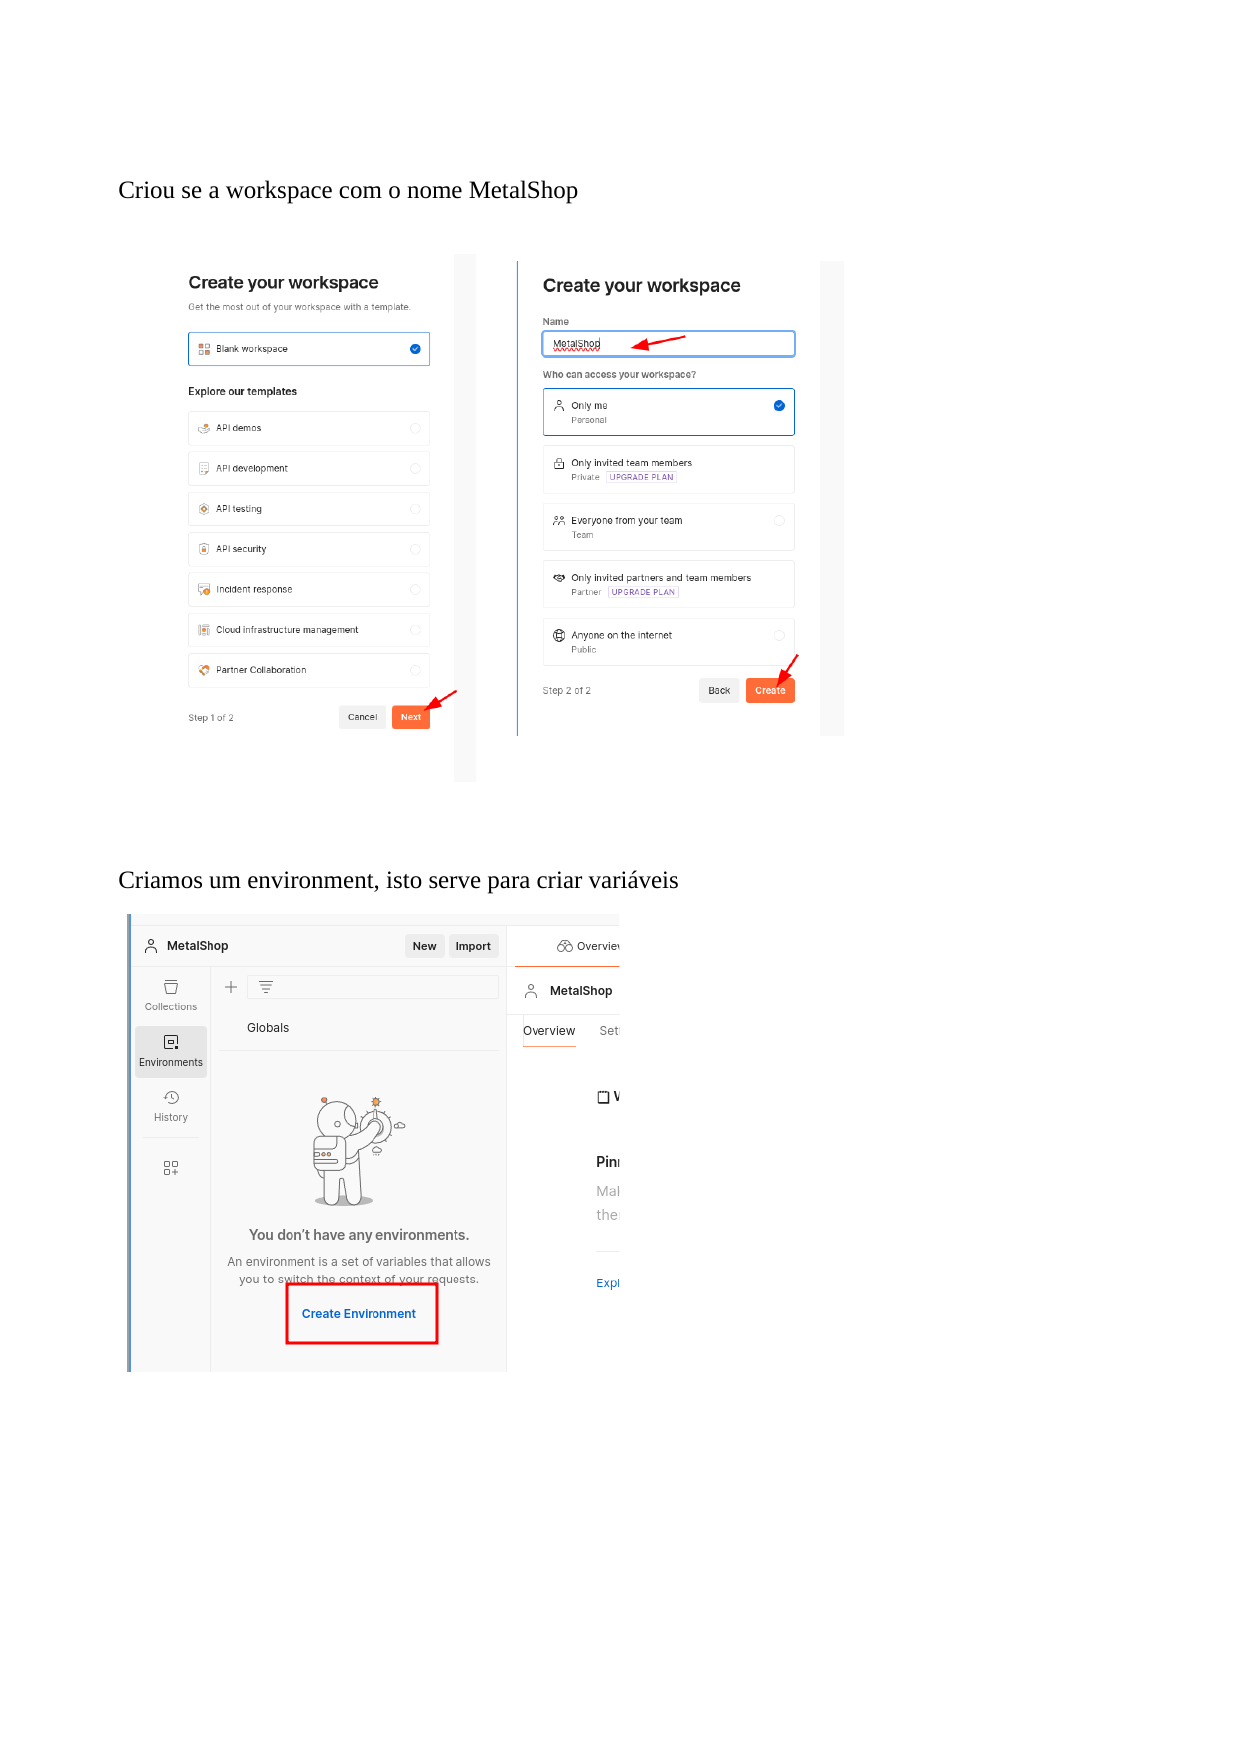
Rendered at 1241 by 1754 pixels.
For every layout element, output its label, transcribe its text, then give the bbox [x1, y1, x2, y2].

picture [516, 261, 845, 736]
picture [173, 254, 477, 782]
text Criamos um environment, isto serve para criar variáveis [118, 866, 1122, 894]
text Criou se a workspace com o nome MetalShop [118, 176, 1122, 204]
picture [127, 914, 620, 1372]
